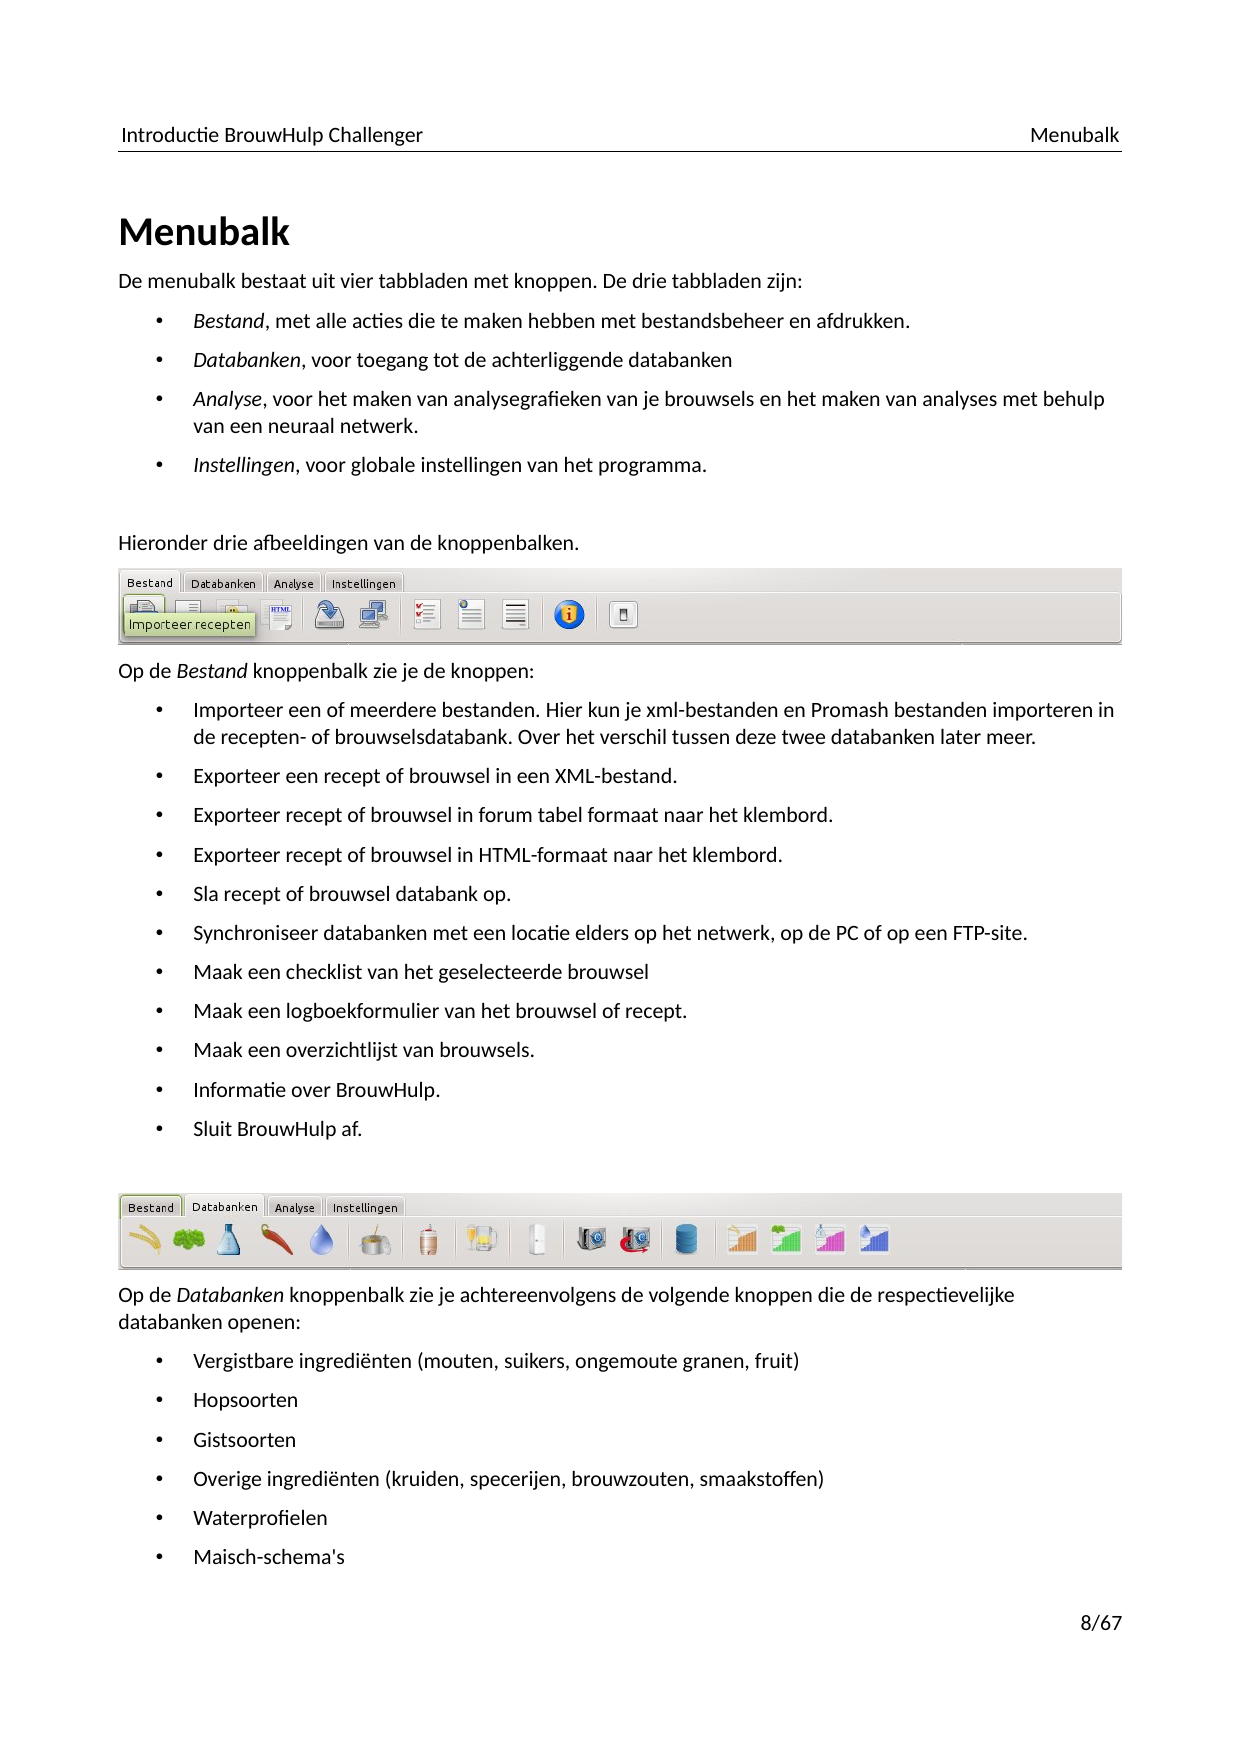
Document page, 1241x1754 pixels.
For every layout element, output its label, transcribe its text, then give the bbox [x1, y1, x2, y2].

list Sluit BrouwHulp af. [156, 1115, 1122, 1142]
list Maak een overzichtlijst van brouwsels. [156, 1037, 1122, 1063]
list Bestand, met alle acties die te maken hebben met bestandsbeheer en afdrukken. [156, 307, 1122, 333]
text Hieronder drie afbeeldingen van de knoppenbalken. [118, 529, 1122, 556]
list Overige ingrediënten (kruiden, specerijen, brouwzouten, smaakstoffen) [156, 1465, 1122, 1492]
text De menubalk bestaat uit vier tabbladen met knoppen. De drie tabbladen zijn: [118, 268, 1122, 294]
list Waterprofielen [156, 1504, 1122, 1531]
list Instellingen, voor globale instellingen van het programma. [156, 451, 1122, 478]
list Hopsoorten [156, 1387, 1122, 1413]
list Sla recept of brouwsel databank op. [156, 880, 1122, 907]
list Informatie over BrouwHulp. [156, 1076, 1122, 1102]
text Op de Databanken knoppenbalk zie je achtereenvolgens de volgende knoppen die de respectievelijke databanken openen: [118, 1282, 1122, 1335]
list Databanken, voor toegang tot de achterliggende databanken [156, 346, 1122, 373]
text Op de Bestand knoppenbalk zie je de knoppen: [118, 657, 1122, 684]
subtitle Menubalk [118, 205, 1122, 255]
picture [118, 1193, 1123, 1270]
picture [118, 568, 1123, 645]
list Maak een logboekformulier van het brouwsel of recept. [156, 997, 1122, 1024]
list Synchroniseer databanken met een locatie elders op het netwerk, op de PC of op een FTP-site. [156, 919, 1122, 946]
list Analyse, voor het maken van analysegrafieken van je brouwsels en het maken van analyses met behulp van een neuraal netwerk. [156, 385, 1122, 438]
list Maisch-schema's [156, 1543, 1122, 1570]
list Gistsoorten [156, 1426, 1122, 1452]
list Exporteer recept of brouwsel in forum tabel formaat naar het klembord. [156, 802, 1122, 828]
list Importeer een of meerdere bestanden. Hier kun je xml-bestanden en Promash bestanden importeren in de recepten- of brouwselsdatabank. Over het verschil tussen deze twee databanken later meer. [156, 697, 1122, 750]
list Vergistbare ingrediënten (mouten, suikers, ongemoute granen, fruit) [156, 1347, 1122, 1374]
list Exporteer een recept of brouwsel in een XML-bestand. [156, 762, 1122, 789]
list Maak een checklist van het geselecteerde brouwsel [156, 958, 1122, 985]
list Exporteer recept of brouwsel in HTML-formaat naar het klembord. [156, 841, 1122, 867]
